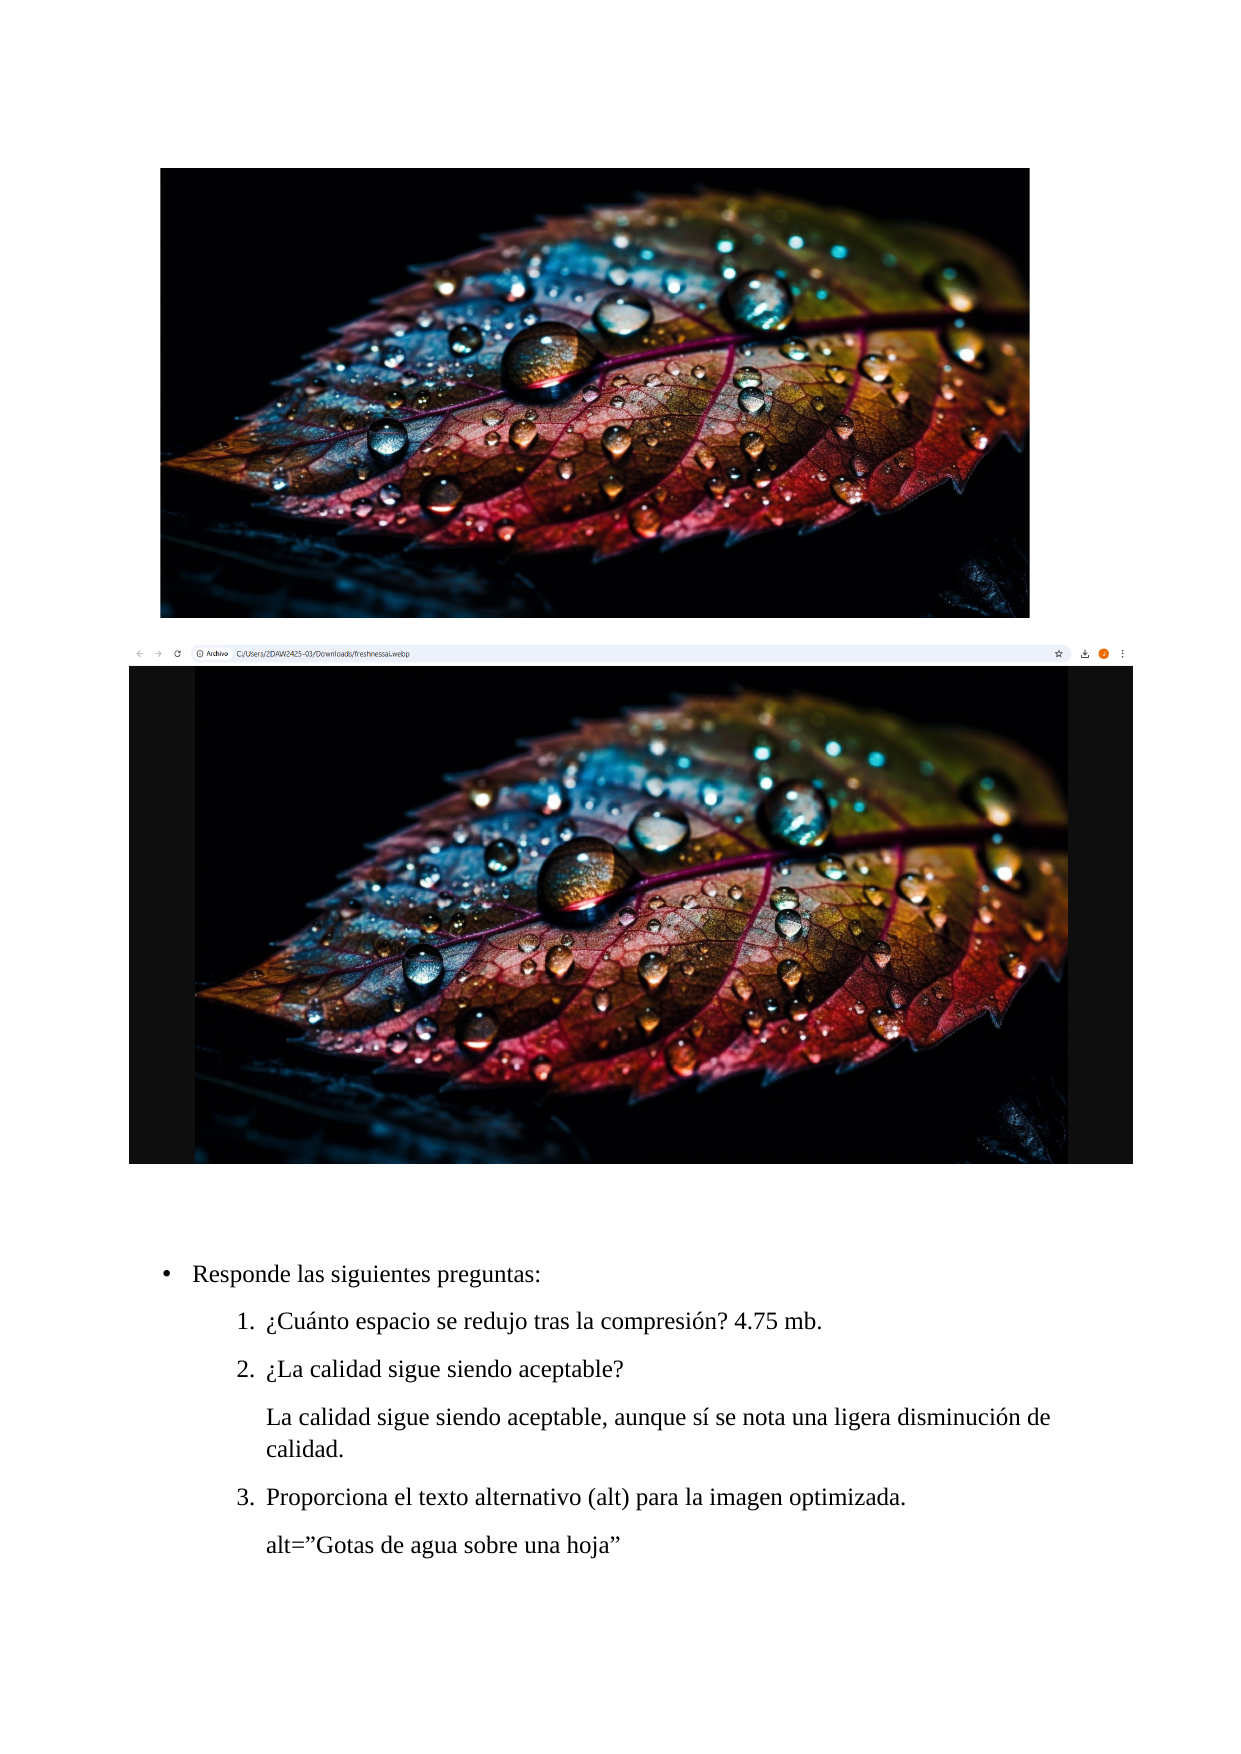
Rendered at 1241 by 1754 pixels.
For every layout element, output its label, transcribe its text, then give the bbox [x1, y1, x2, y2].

list ¿La calidad sigue siendo aceptable? [236, 1354, 1122, 1383]
list La calidad sigue siendo aceptable, aunque sí se nota una ligera disminución de calidad. [236, 1402, 1122, 1463]
list Proporciona el texto alternativo (alt) para la imagen optimizada. [236, 1482, 1122, 1511]
text alt=”Gotas de agua sobre una hoja” [118, 1530, 1122, 1558]
picture [129, 645, 1133, 1164]
picture [160, 168, 1030, 618]
list ¿Cuánto espacio se redujo tras la compresión? 4.75 mb. [236, 1306, 1122, 1335]
list Responde las siguientes preguntas: [162, 1259, 1122, 1287]
